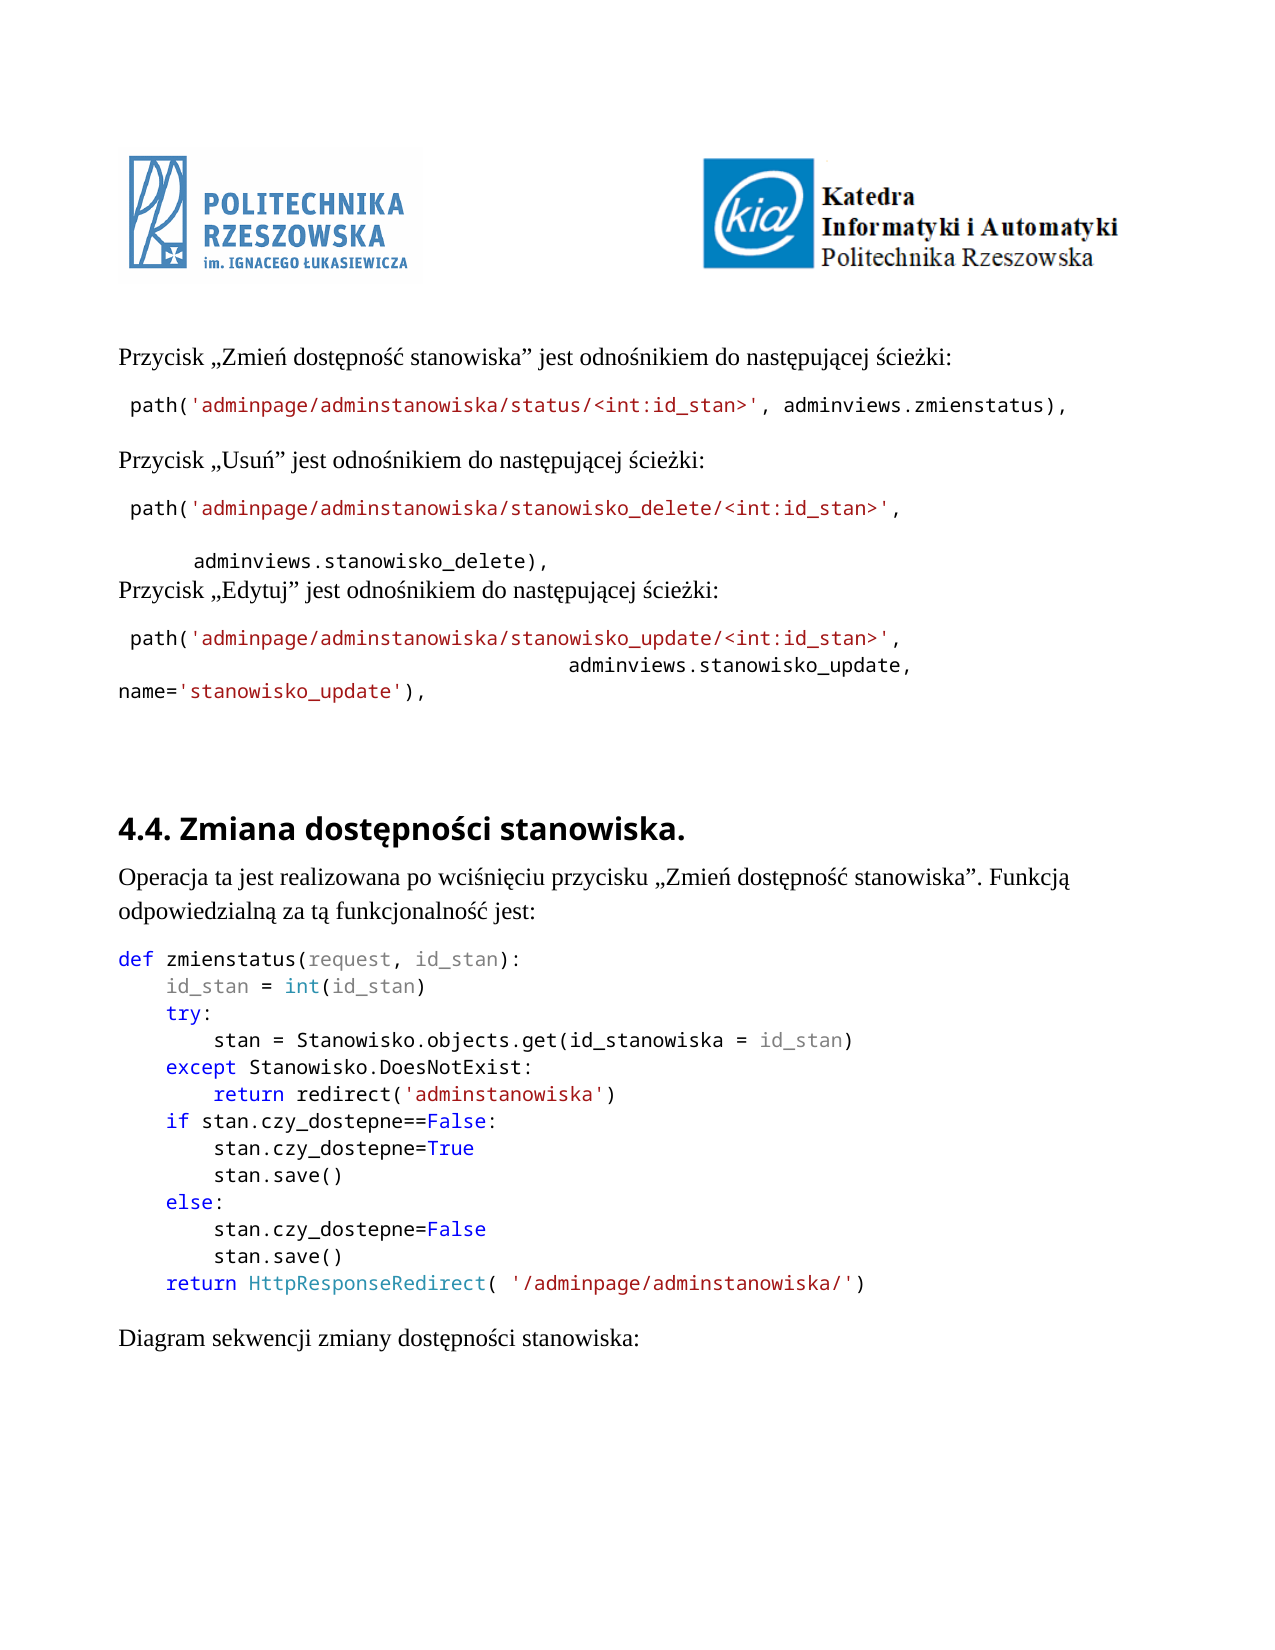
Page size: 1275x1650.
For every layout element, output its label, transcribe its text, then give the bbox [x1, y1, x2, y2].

text path('adminpage/adminstanowiska/stanowisko_delete/<int:id_stan>', adminviews.stanowisko_delete), [118, 494, 1157, 575]
text def zmienstatus(request, id_stan): [118, 945, 1157, 972]
text stan.czy_dostepne=True [118, 1134, 1157, 1161]
text path('adminpage/adminstanowiska/status/<int:id_stan>', adminviews.zmienstatus), [118, 391, 1157, 418]
text Przycisk „Edytuj” jest odnośnikiem do następującej ścieżki: [118, 575, 1157, 603]
text stan = Stanowisko.objects.get(id_stanowiska = id_stan) [118, 1026, 1157, 1053]
text return redirect('adminstanowiska') [118, 1080, 1157, 1107]
picture [685, 143, 1147, 286]
text id_stan = int(id_stan) [118, 972, 1157, 999]
subtitle 4.4. Zmiana dostępności stanowiska. [118, 807, 1157, 849]
text Przycisk „Usuń” jest odnośnikiem do następującej ścieżki: [118, 445, 1157, 473]
text try: [118, 999, 1157, 1026]
text stan.czy_dostepne=False [118, 1215, 1157, 1242]
picture [118, 147, 423, 284]
text Diagram sekwencji zmiany dostępności stanowiska: [118, 1323, 1157, 1352]
text Operacja ta jest realizowana po wciśnięciu przycisku „Zmień dostępność stanowiska”. Funkcją odpowiedzialną za tą funkcjonalność jest: [118, 862, 1157, 925]
text stan.save() [118, 1242, 1157, 1269]
text else: [118, 1188, 1157, 1215]
text path('adminpage/adminstanowiska/stanowisko_update/<int:id_stan>', adminviews.stanowisko_update, name='stanowisko_update'), [118, 624, 1157, 705]
text if stan.czy_dostepne==False: [118, 1107, 1157, 1134]
text Przycisk „Zmień dostępność stanowiska” jest odnośnikiem do następującej ścieżki: [118, 342, 1157, 371]
text return HttpResponseRedirect( '/adminpage/adminstanowiska/') [118, 1269, 1157, 1296]
text stan.save() [118, 1161, 1157, 1188]
text except Stanowisko.DoesNotExist: [118, 1053, 1157, 1080]
